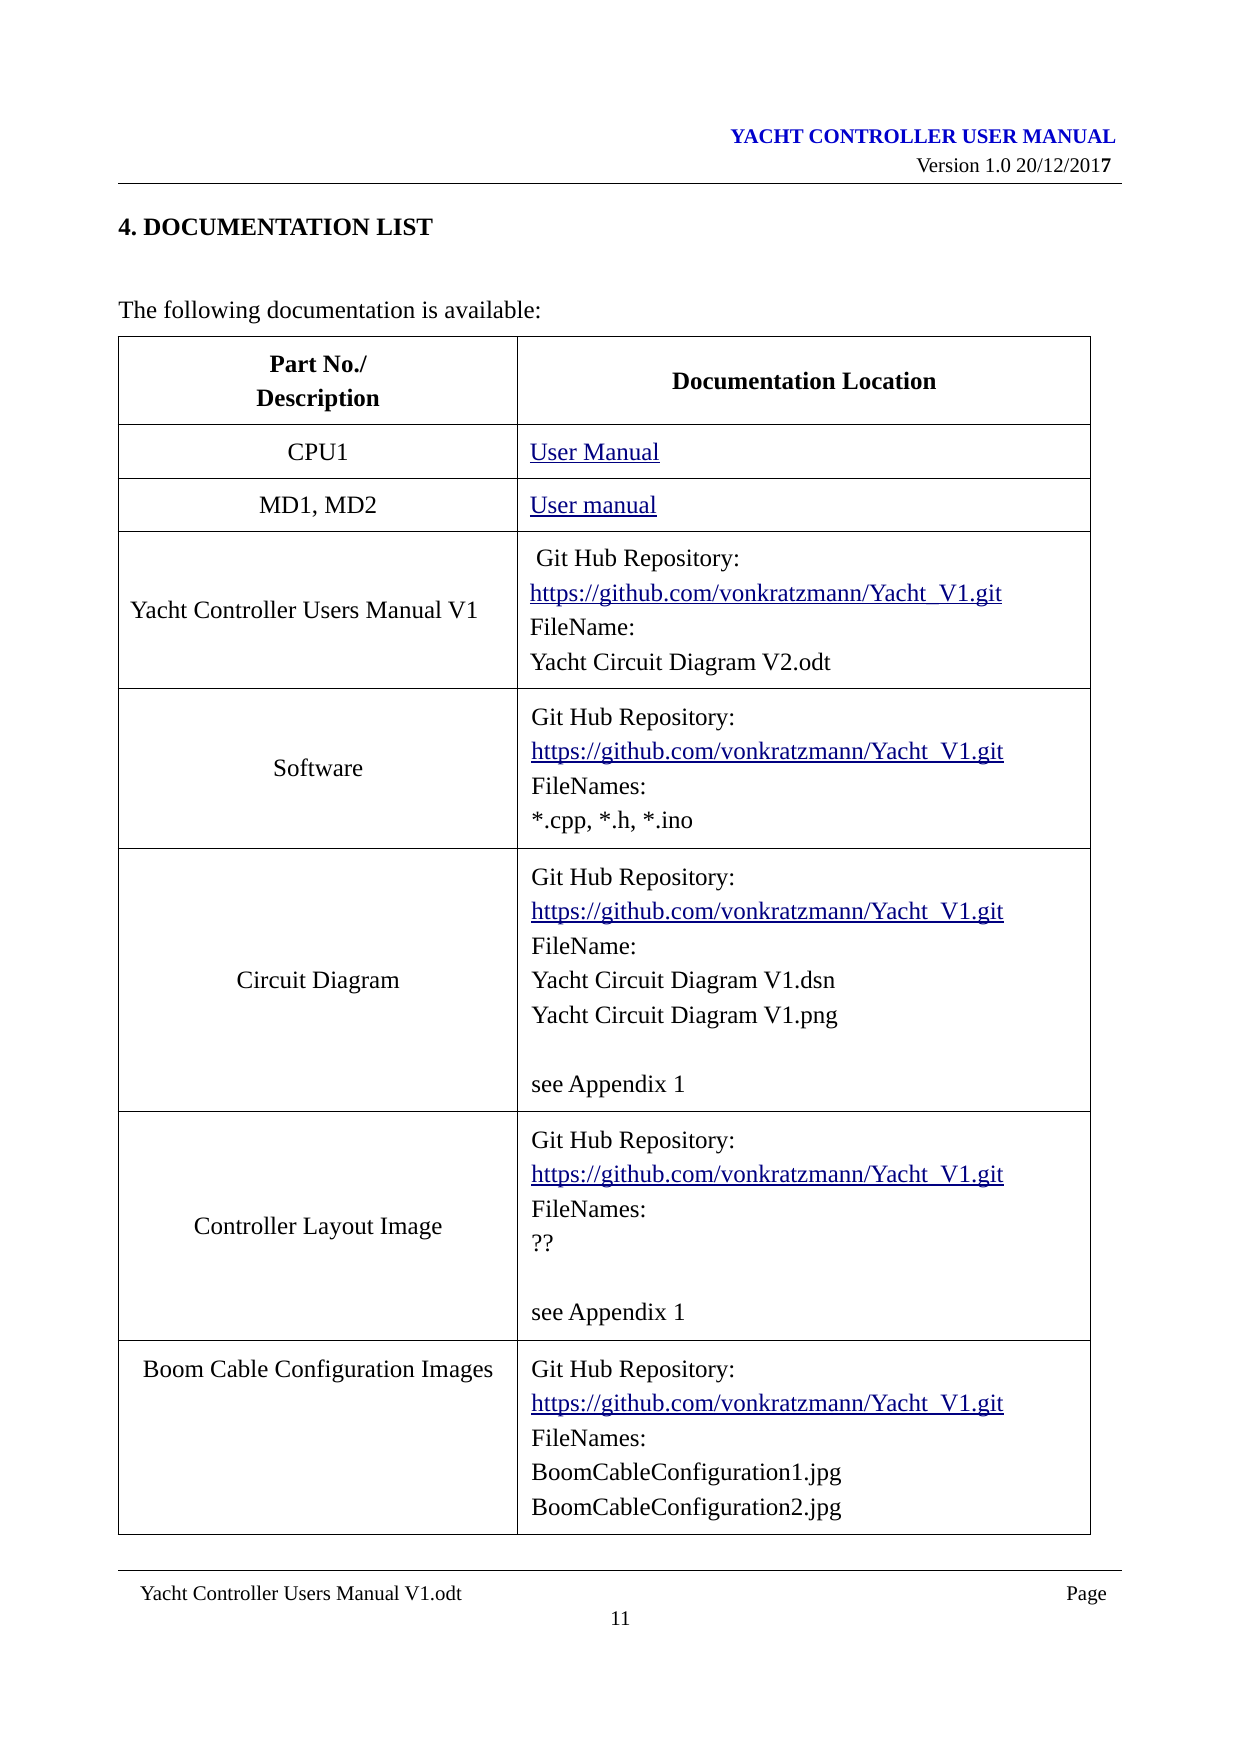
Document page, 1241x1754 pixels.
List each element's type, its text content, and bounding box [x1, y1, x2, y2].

table_header Part No./ Description [119, 337, 517, 424]
table_header Documentation Location [518, 337, 1090, 424]
text 4. DOCUMENTATION LIST [118, 212, 1122, 241]
table_cell Git Hub Repository: https://github.com/vonkratzmann/Yacht_V1.git FileNames: BoomCableConfiguration1.jpg BoomCableConfiguration2.jpg [518, 1341, 1090, 1534]
table_cell Git Hub Repository: https://github.com/vonkratzmann/Yacht_V1.git FileNames: ?? see Appendix 1 [518, 1112, 1090, 1339]
table_cell Yacht Controller Users Manual V1 [119, 532, 517, 687]
table_cell User Manual [518, 425, 1090, 477]
table_cell Circuit Diagram [119, 849, 517, 1111]
table_cell CPU1 [119, 425, 517, 477]
table_cell User manual [518, 479, 1090, 531]
table_cell Git Hub Repository: https://github.com/vonkratzmann/Yacht_V1.git FileName: Yacht Circuit Diagram V1.dsn Yacht Circuit Diagram V1.png see Appendix 1 [518, 849, 1090, 1111]
text The following documentation is available: [118, 295, 1122, 324]
table_cell Controller Layout Image [119, 1112, 517, 1339]
table_cell Git Hub Repository: https://github.com/vonkratzmann/Yacht_V1.git FileNames: *.cpp, *.h, *.ino [518, 689, 1090, 847]
table_cell Git Hub Repository: https://github.com/vonkratzmann/Yacht_V1.git FileName: Yacht Circuit Diagram V2.odt [518, 532, 1090, 687]
table_cell Boom Cable Configuration Images [119, 1341, 517, 1534]
table_cell MD1, MD2 [119, 479, 517, 531]
table_cell Software [119, 689, 517, 847]
